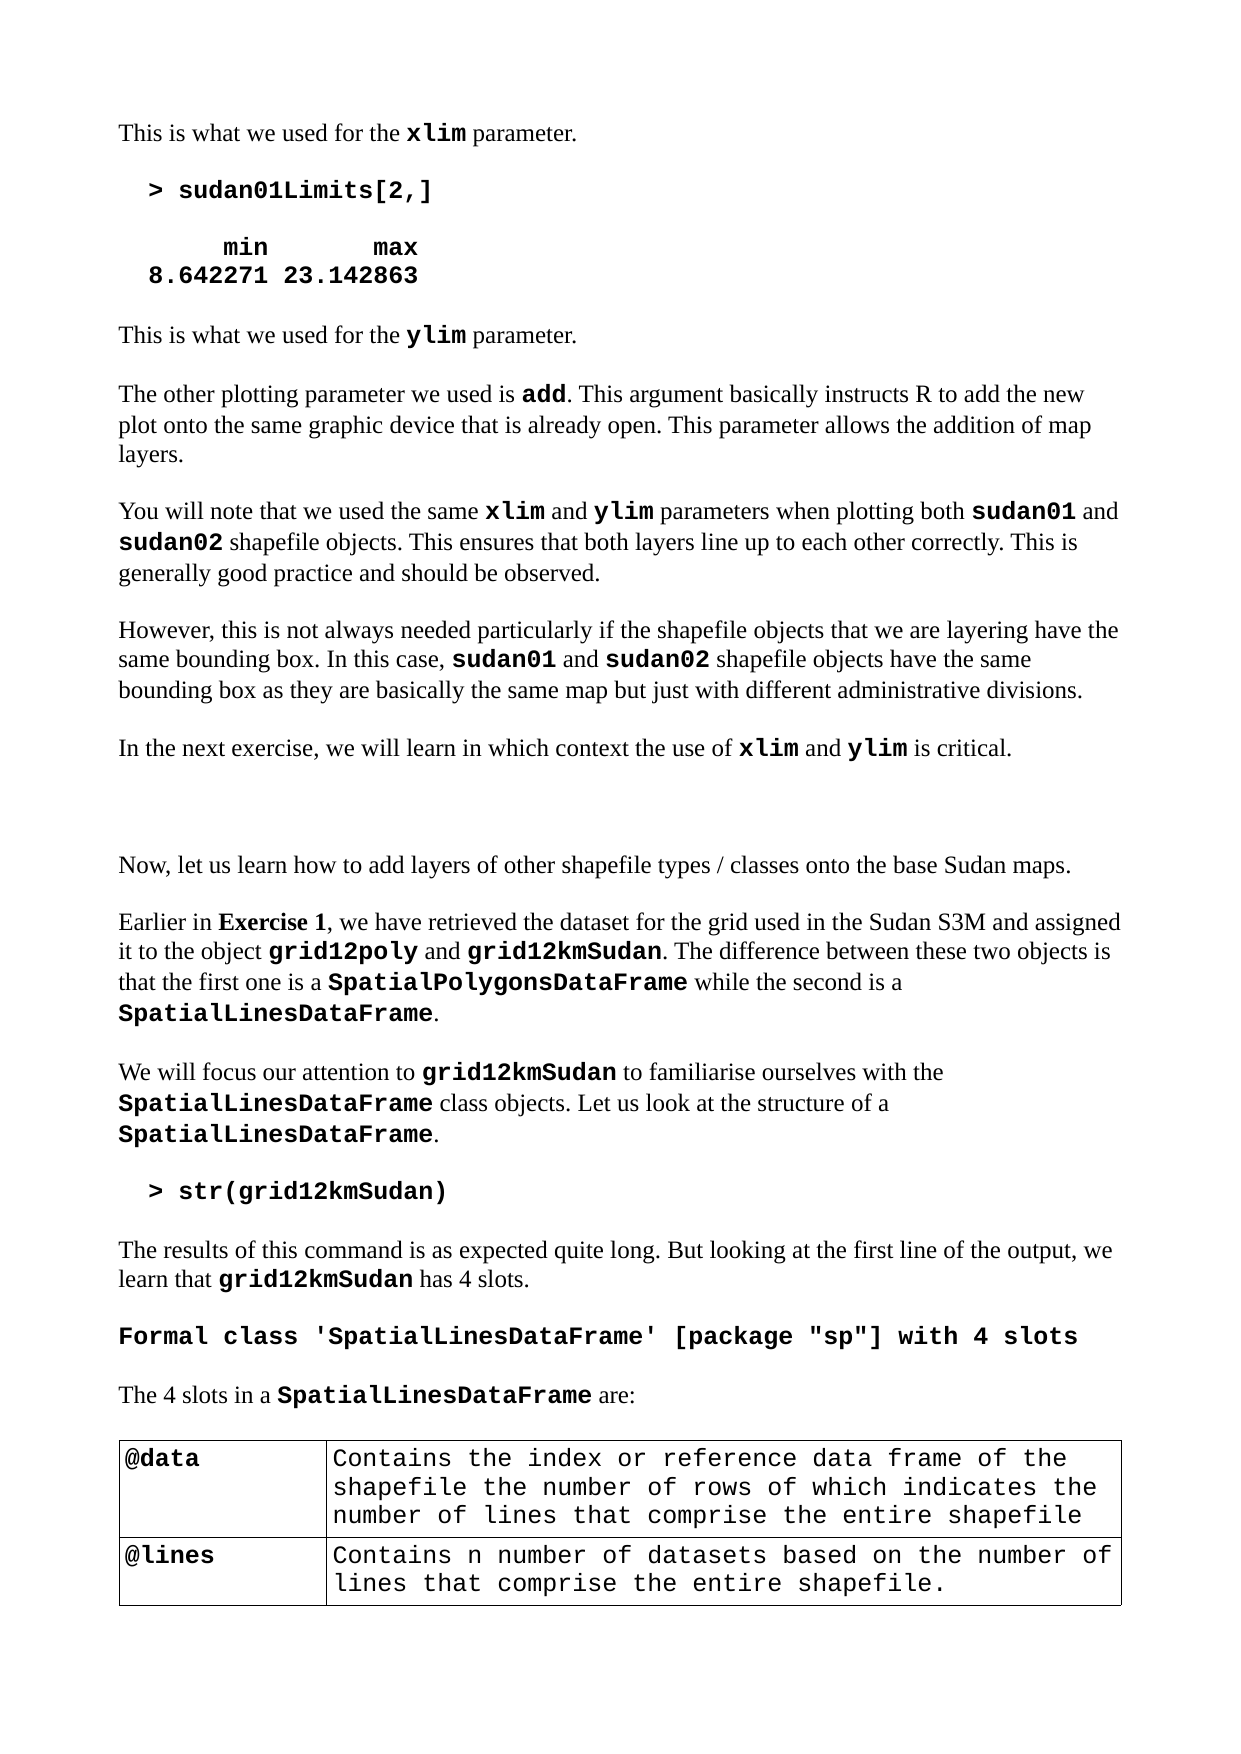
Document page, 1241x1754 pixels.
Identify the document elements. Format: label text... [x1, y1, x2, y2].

text However, this is not always needed particularly if the shapefile objects that we are layering have the same bounding box. In this case, sudan01 and sudan02 shapefile objects have the same bounding box as they are basically the same map but just with different administrative divisions. [118, 616, 1122, 704]
text We will focus our attention to grid12kmSudan to familiarise ourselves with the SpatialLinesDataFrame class objects. Let us look at the structure of a SpatialLinesDataFrame. [118, 1057, 1122, 1150]
text The other plotting parameter we used is add. This argument basically instructs R to add the new plot onto the same graphic device that is already open. This parameter allows the addition of map layers. [118, 379, 1122, 468]
text In the next exercise, we will learn in which context the use of xlim and ylim is critical. [118, 733, 1122, 763]
table_header @data [120, 1441, 326, 1537]
text 8.642271 23.142863 [118, 263, 1122, 291]
table_cell Contains n number of datasets based on the number of lines that comprise the entire shapefile. [327, 1538, 1121, 1605]
text The results of this command is as expected quite long. But looking at the first line of the output, we learn that grid12kmSudan has 4 slots. [118, 1235, 1122, 1295]
text This is what we used for the xlim parameter. [118, 118, 1122, 149]
text Earlier in Exercise 1, we have retrieved the dataset for the grid used in the Sudan S3M and assigned it to the object grid12poly and grid12kmSudan. The difference between these two objects is that the first one is a SpatialPolygonsDataFrame while the second is a SpatialLinesDataFrame. [118, 907, 1122, 1028]
text > str(grid12kmSudan) [118, 1178, 1122, 1207]
text Now, let us learn how to add layers of other shapefile types / classes onto the base Sudan maps. [118, 850, 1122, 878]
table_header Contains the index or reference data frame of the shapefile the number of rows of which indicates the number of lines that comprise the entire shapefile [327, 1441, 1121, 1537]
text Formal class 'SpatialLinesDataFrame' [package "sp"] with 4 slots [118, 1323, 1122, 1352]
text The 4 slots in a SpatialLinesDataFrame are: [118, 1381, 1122, 1411]
table_cell @lines [120, 1538, 326, 1605]
text This is what we used for the ylim parameter. [118, 320, 1122, 351]
text You will note that we used the same xlim and ylim parameters when plotting both sudan01 and sudan02 shapefile objects. This ensures that both layers line up to each other correctly. This is generally good practice and should be observed. [118, 496, 1122, 587]
text > sudan01Limits[2,] [118, 178, 1122, 206]
text min max [118, 234, 1122, 263]
